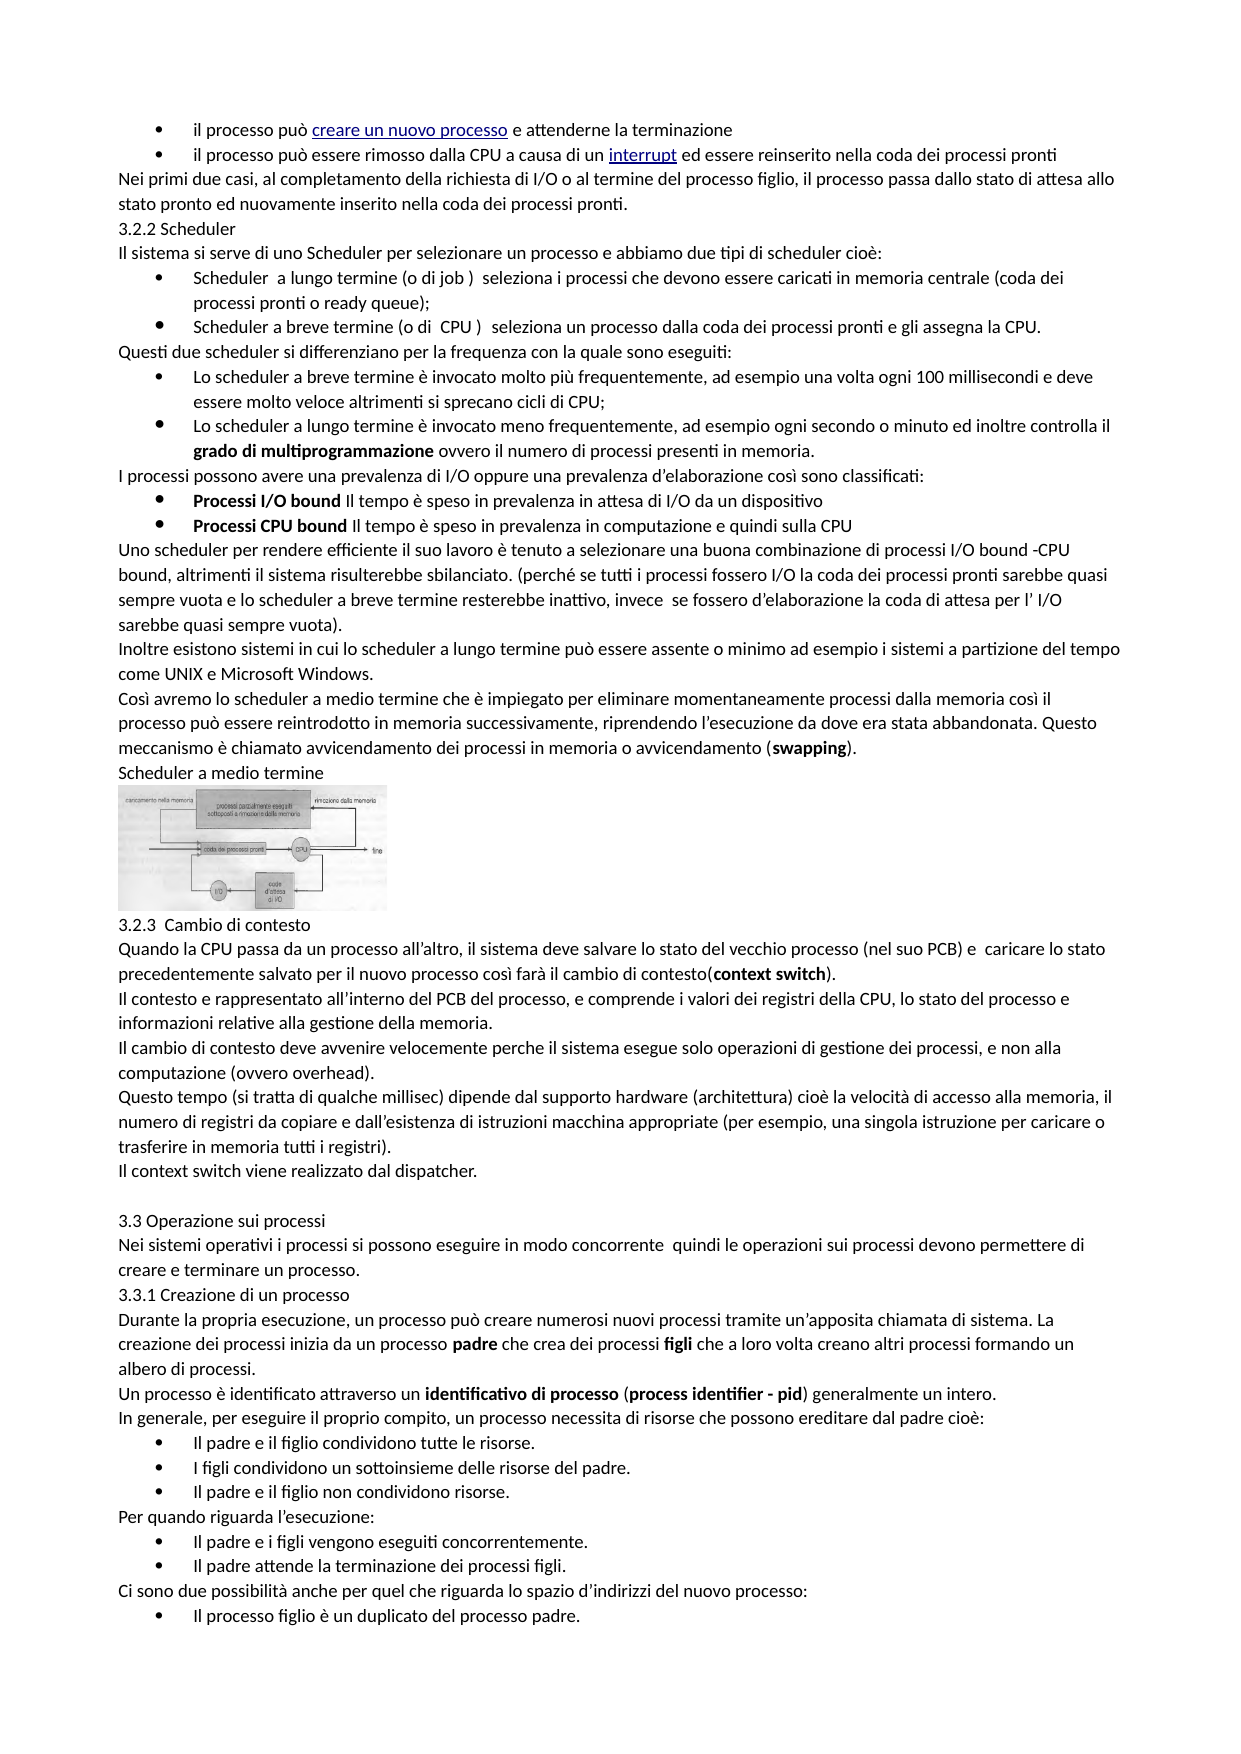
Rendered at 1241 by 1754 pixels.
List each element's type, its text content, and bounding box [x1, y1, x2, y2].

text Uno scheduler per rendere efficiente il suo lavoro è tenuto a selezionare una buona combinazione di processi I/O bound -CPU bound, altrimenti il sistema risulterebbe sbilanciato. (perché se tutti i processi fossero I/O la coda dei processi pronti sarebbe quasi sempre vuota e lo scheduler a breve termine resterebbe inattivo, invece se fossero d’elaborazione la coda di attesa per l’ I/O sarebbe quasi sempre vuota). [118, 539, 1122, 636]
text Un processo è identificato attraverso un identificativo di processo (process identifier - pid) generalmente un intero. [118, 1382, 1122, 1405]
text Così avremo lo scheduler a medio termine che è impiegato per eliminare momentaneamente processi dalla memoria così il processo può essere reintrodotto in memoria successivamente, riprendendo l’esecuzione da dove era stata abbandonata. Questo meccanismo è chiamato avvicendamento dei processi in memoria o avvicendamento (swapping). [118, 687, 1122, 759]
list Il processo figlio è un duplicato del processo padre. [156, 1604, 1122, 1627]
list Scheduler a breve termine (o di CPU ) seleziona un processo dalla coda dei processi pronti e gli assegna la CPU. [156, 316, 1122, 339]
text 3.2.3 Cambio di contesto [118, 913, 1122, 936]
list Scheduler a lungo termine (o di job ) seleziona i processi che devono essere caricati in memoria centrale (coda dei processi pronti o ready queue); [156, 266, 1122, 314]
text Il cambio di contesto deve avvenire velocemente perche il sistema esegue solo operazioni di gestione dei processi, e non alla computazione (ovvero overhead). [118, 1036, 1122, 1084]
list Lo scheduler a breve termine è invocato molto più frequentemente, ad esempio una volta ogni 100 millisecondi e deve essere molto veloce altrimenti si sprecano cicli di CPU; [156, 365, 1122, 413]
text Questo tempo (si tratta di qualche millisec) dipende dal supporto hardware (architettura) cioè la velocità di accesso alla memoria, il numero di registri da copiare e dall’esistenza di istruzioni macchina appropriate (per esempio, una singola istruzione per caricare o trasferire in memoria tutti i registri). [118, 1086, 1122, 1158]
text Nei sistemi operativi i processi si possono eseguire in modo concorrente quindi le operazioni sui processi devono permettere di creare e terminare un processo. [118, 1234, 1122, 1281]
list Il padre e il figlio non condividono risorse. [156, 1481, 1122, 1503]
list Processi CPU bound Il tempo è speso in prevalenza in computazione e quindi sulla CPU [156, 514, 1122, 537]
list Il padre e i figli vengono eseguiti concorrentemente. [156, 1530, 1122, 1553]
text Ci sono due possibilità anche per quel che riguarda lo spazio d’indirizzi del nuovo processo: [118, 1579, 1122, 1602]
text 3.3.1 Creazione di un processo [118, 1283, 1122, 1306]
text Nei primi due casi, al completamento della richiesta di I/O o al termine del processo figlio, il processo passa dallo stato di attesa allo stato pronto ed nuovamente inserito nella coda dei processi pronti. [118, 167, 1122, 215]
list il processo può essere rimosso dalla CPU a causa di un interrupt ed essere reinserito nella coda dei processi pronti [156, 143, 1122, 166]
list I figli condividono un sottoinsieme delle risorse del padre. [156, 1456, 1122, 1479]
text Scheduler a medio termine [118, 761, 1122, 784]
text Questi due scheduler si differenziano per la frequenza con la quale sono eseguiti: [118, 341, 1122, 363]
list Il padre e il figlio condividono tutte le risorse. [156, 1431, 1122, 1454]
text Il sistema si serve di uno Scheduler per selezionare un processo e abbiamo due tipi di scheduler cioè: [118, 242, 1122, 264]
text I processi possono avere una prevalenza di I/O oppure una prevalenza d’elaborazione così sono classificati: [118, 464, 1122, 487]
text 3.3 Operazione sui processi [118, 1209, 1122, 1232]
list Processi I/O bound Il tempo è speso in prevalenza in attesa di I/O da un dispositivo [156, 489, 1122, 512]
text Inoltre esistono sistemi in cui lo scheduler a lungo termine può essere assente o minimo ad esempio i sistemi a partizione del tempo come UNIX e Microsoft Windows. [118, 637, 1122, 685]
list Lo scheduler a lungo termine è invocato meno frequentemente, ad esempio ogni secondo o minuto ed inoltre controlla il grado di multiprogrammazione ovvero il numero di processi presenti in memoria. [156, 414, 1122, 462]
text Durante la propria esecuzione, un processo può creare numerosi nuovi processi tramite un’apposita chiamata di sistema. La creazione dei processi inizia da un processo padre che crea dei processi figli che a loro volta creano altri processi formando un albero di processi. [118, 1308, 1122, 1380]
text In generale, per eseguire il proprio compito, un processo necessita di risorse che possono ereditare dal padre cioè: [118, 1406, 1122, 1429]
text Per quando riguarda l’esecuzione: [118, 1505, 1122, 1528]
list Il padre attende la terminazione dei processi figli. [156, 1554, 1122, 1577]
text Il contesto e rappresentato all’interno del PCB del processo, e comprende i valori dei registri della CPU, lo stato del processo e informazioni relative alla gestione della memoria. [118, 987, 1122, 1034]
text Quando la CPU passa da un processo all’altro, il sistema deve salvare lo stato del vecchio processo (nel suo PCB) e caricare lo stato precedentemente salvato per il nuovo processo così farà il cambio di contesto(context switch). [118, 937, 1122, 985]
text Il context switch viene realizzato dal dispatcher. [118, 1159, 1122, 1182]
text 3.2.2 Scheduler [118, 217, 1122, 240]
list il processo può creare un nuovo processo e attenderne la terminazione [156, 118, 1122, 141]
